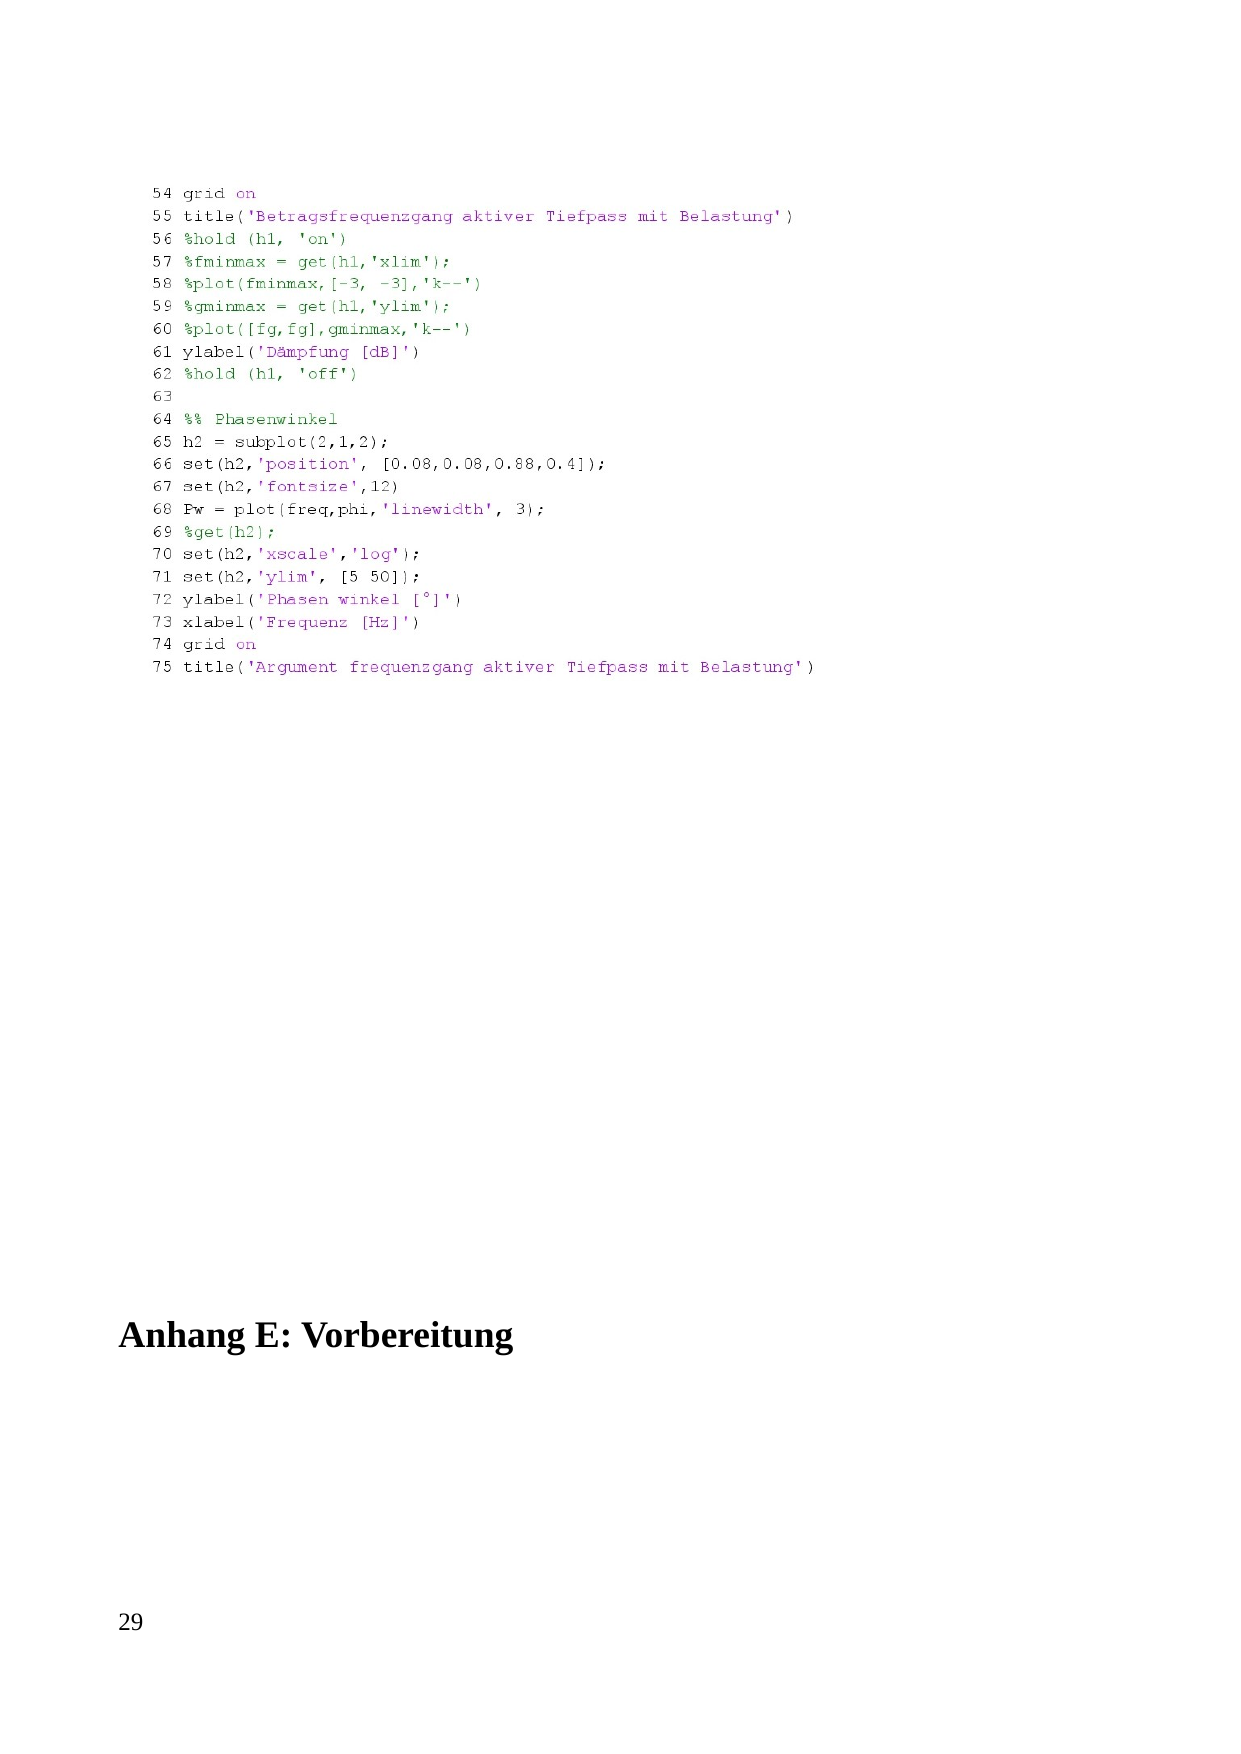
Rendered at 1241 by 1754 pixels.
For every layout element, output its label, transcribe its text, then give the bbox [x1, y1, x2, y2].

text Anhang E: Vorbereitung [118, 1313, 1122, 1356]
picture [128, 167, 1133, 681]
